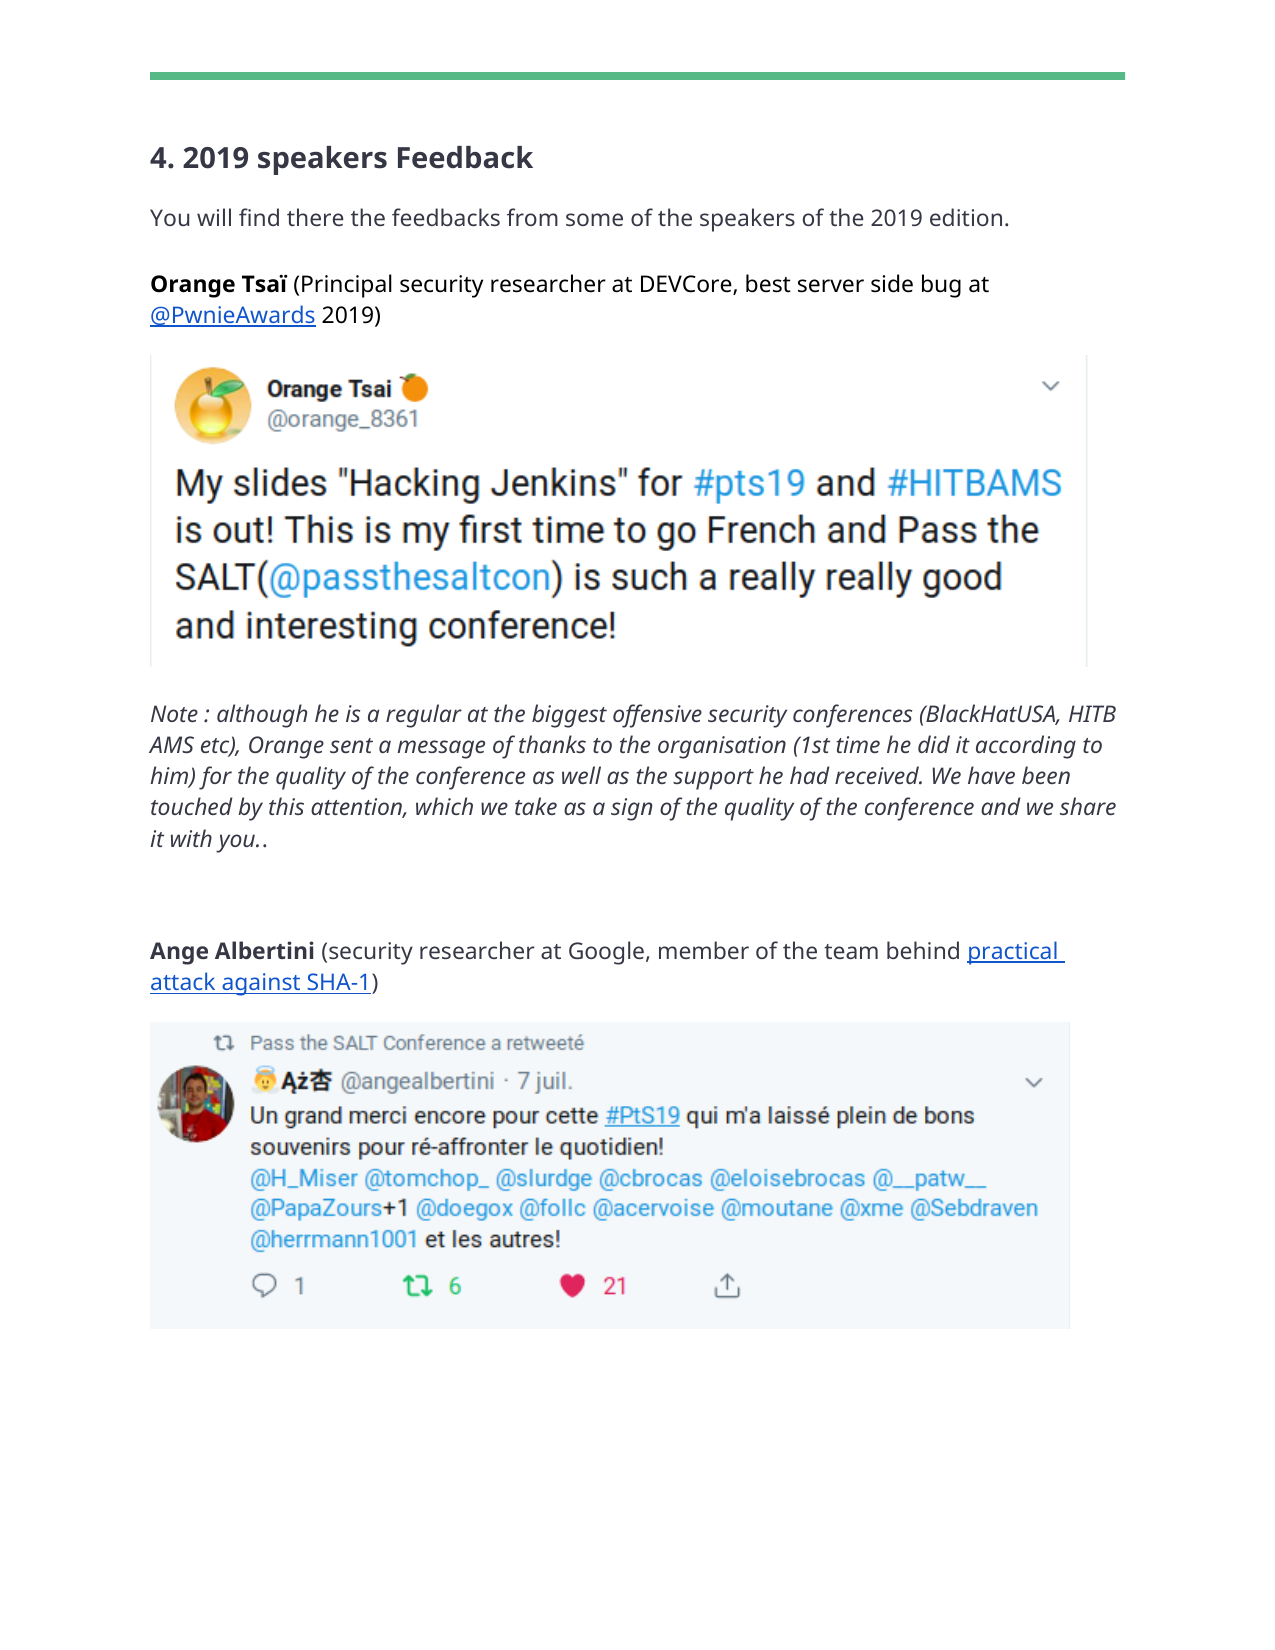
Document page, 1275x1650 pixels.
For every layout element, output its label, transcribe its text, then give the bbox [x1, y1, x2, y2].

subtitle 4. 2019 speakers Feedback [150, 137, 1125, 177]
text Orange Tsaï (Principal security researcher at DEVCore, best server side bug at @PwnieAwards 2019) [150, 268, 1125, 330]
picture [150, 1022, 1071, 1329]
text Note : although he is a regular at the biggest offensive security conferences (BlackHatUSA, HITB AMS etc), Orange sent a message of thanks to the organisation (1st time he did it according to him) for the quality of the conference as well as the support he had received. We have been touched by this attention, which we take as a sign of the quality of the conference and we share it with you.. [150, 355, 1125, 854]
picture [150, 72, 1125, 80]
text Ange Albertini (security researcher at Google, member of the team behind practical attack against SHA-1) [150, 935, 1125, 997]
picture [150, 355, 1094, 667]
text You will find there the feedbacks from some of the speakers of the 2019 edition. [150, 202, 1125, 233]
